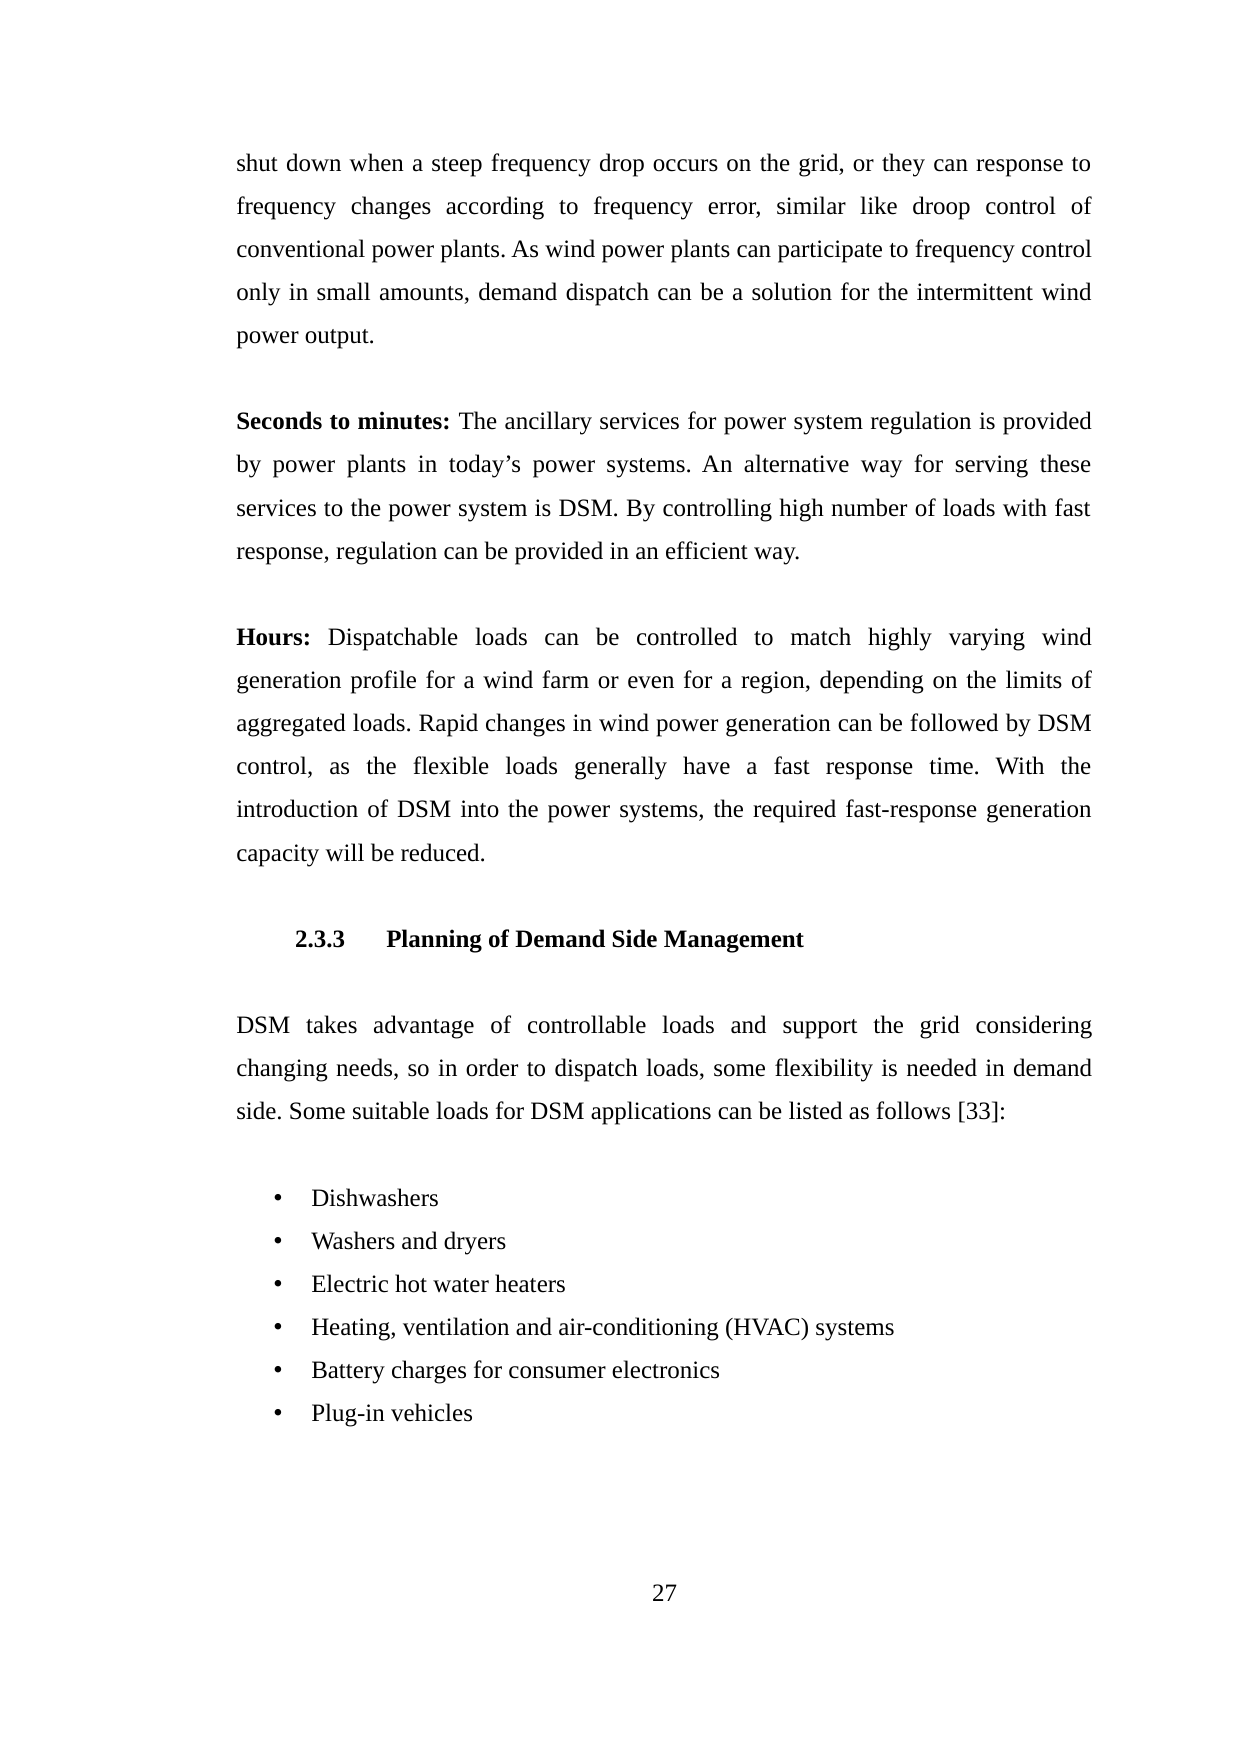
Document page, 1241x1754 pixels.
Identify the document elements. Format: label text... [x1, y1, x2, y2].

list Electric hot water heaters [273, 1269, 1093, 1298]
text shut down when a steep frequency drop occurs on the grid, or they can response to frequency changes according to frequency error, similar like droop control of conventional power plants. As wind power plants can participate to frequency control only in small amounts, demand dispatch can be a solution for the intermittent wind power output. [236, 148, 1093, 349]
text Hours: Dispatchable loads can be controlled to match highly varying wind generation profile for a wind farm or even for a region, depending on the limits of aggregated loads. Rapid changes in wind power generation can be followed by DSM control, as the flexible loads generally have a fast response time. With the introduction of DSM into the power systems, the required fast-response generation capacity will be reduced. [236, 622, 1093, 866]
list Heating, ventilation and air-conditioning (HVAC) systems [273, 1312, 1093, 1341]
list Plug-in vehicles [273, 1398, 1093, 1427]
text Seconds to minutes: The ancillary services for power system regulation is provided by power plants in today’s power systems. An alternative way for serving these services to the power system is DSM. By controlling high number of loads with fast response, regulation can be provided in an efficient way. [236, 406, 1093, 564]
list Dishwashers [273, 1183, 1093, 1211]
list Washers and dryers [273, 1226, 1093, 1254]
text DSM takes advantage of controllable loads and support the grid considering changing needs, so in order to dispatch loads, some flexibility is needed in demand side. Some suitable loads for DSM applications can be listed as follows [33]: [236, 1010, 1093, 1125]
list Planning of Demand Side Management [295, 924, 1093, 953]
list Battery charges for consumer electronics [273, 1355, 1093, 1384]
